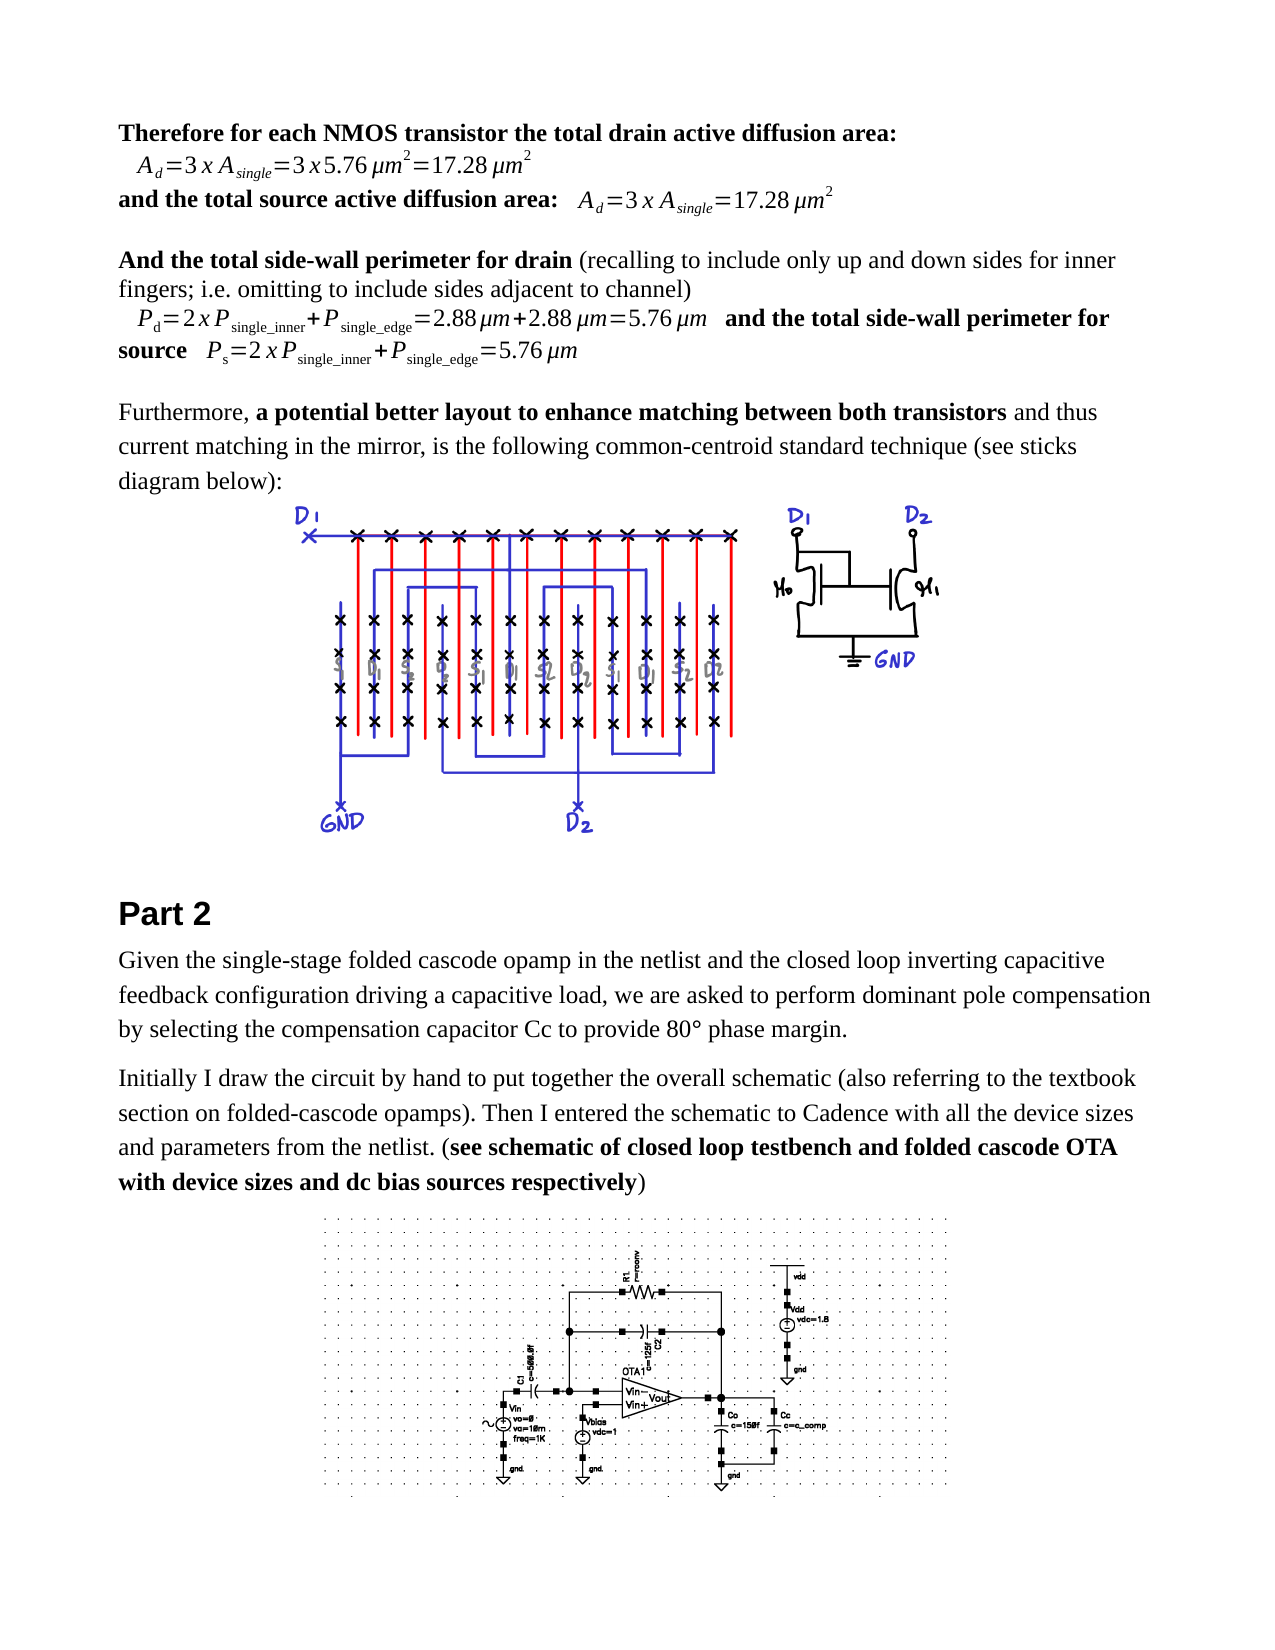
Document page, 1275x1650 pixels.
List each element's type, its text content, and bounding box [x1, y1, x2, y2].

text Given the single-stage folded cascode opamp in the netlist and the closed loop inverting capacitive feedback configuration driving a capacitive load, we are asked to perform dominant pole compensation by selecting the compensation capacitor Cc to provide 80° phase margin. [118, 945, 1157, 1043]
text And the total side-wall perimeter for drain (recalling to include only up and down sides for inner fingers; i.e. omitting to include sides adjacent to channel) [118, 246, 1157, 303]
text and the total side-wall perimeter for source [118, 303, 1157, 368]
text Therefore for each NMOS transistor the total drain active diffusion area: [118, 118, 1157, 147]
picture [323, 1216, 952, 1497]
text Initially I draw the circuit by hand to put together the overall schematic (also referring to the textbook section on folded-cascode opamps). Then I entered the schematic to Cadence with all the device sizes and parameters from the netlist. (see schematic of closed loop testbench and folded cascode OTA with device sizes and dc bias sources respectively) [118, 1063, 1157, 1196]
subtitle Part 2 [118, 894, 1157, 933]
picture [290, 497, 940, 834]
text Furthermore, a potential better layout to enhance matching between both transistors and thus current matching in the mirror, is the following common-centroid standard technique (see sticks diagram below): [118, 397, 1157, 494]
text and the total source active diffusion area: [118, 182, 1157, 217]
